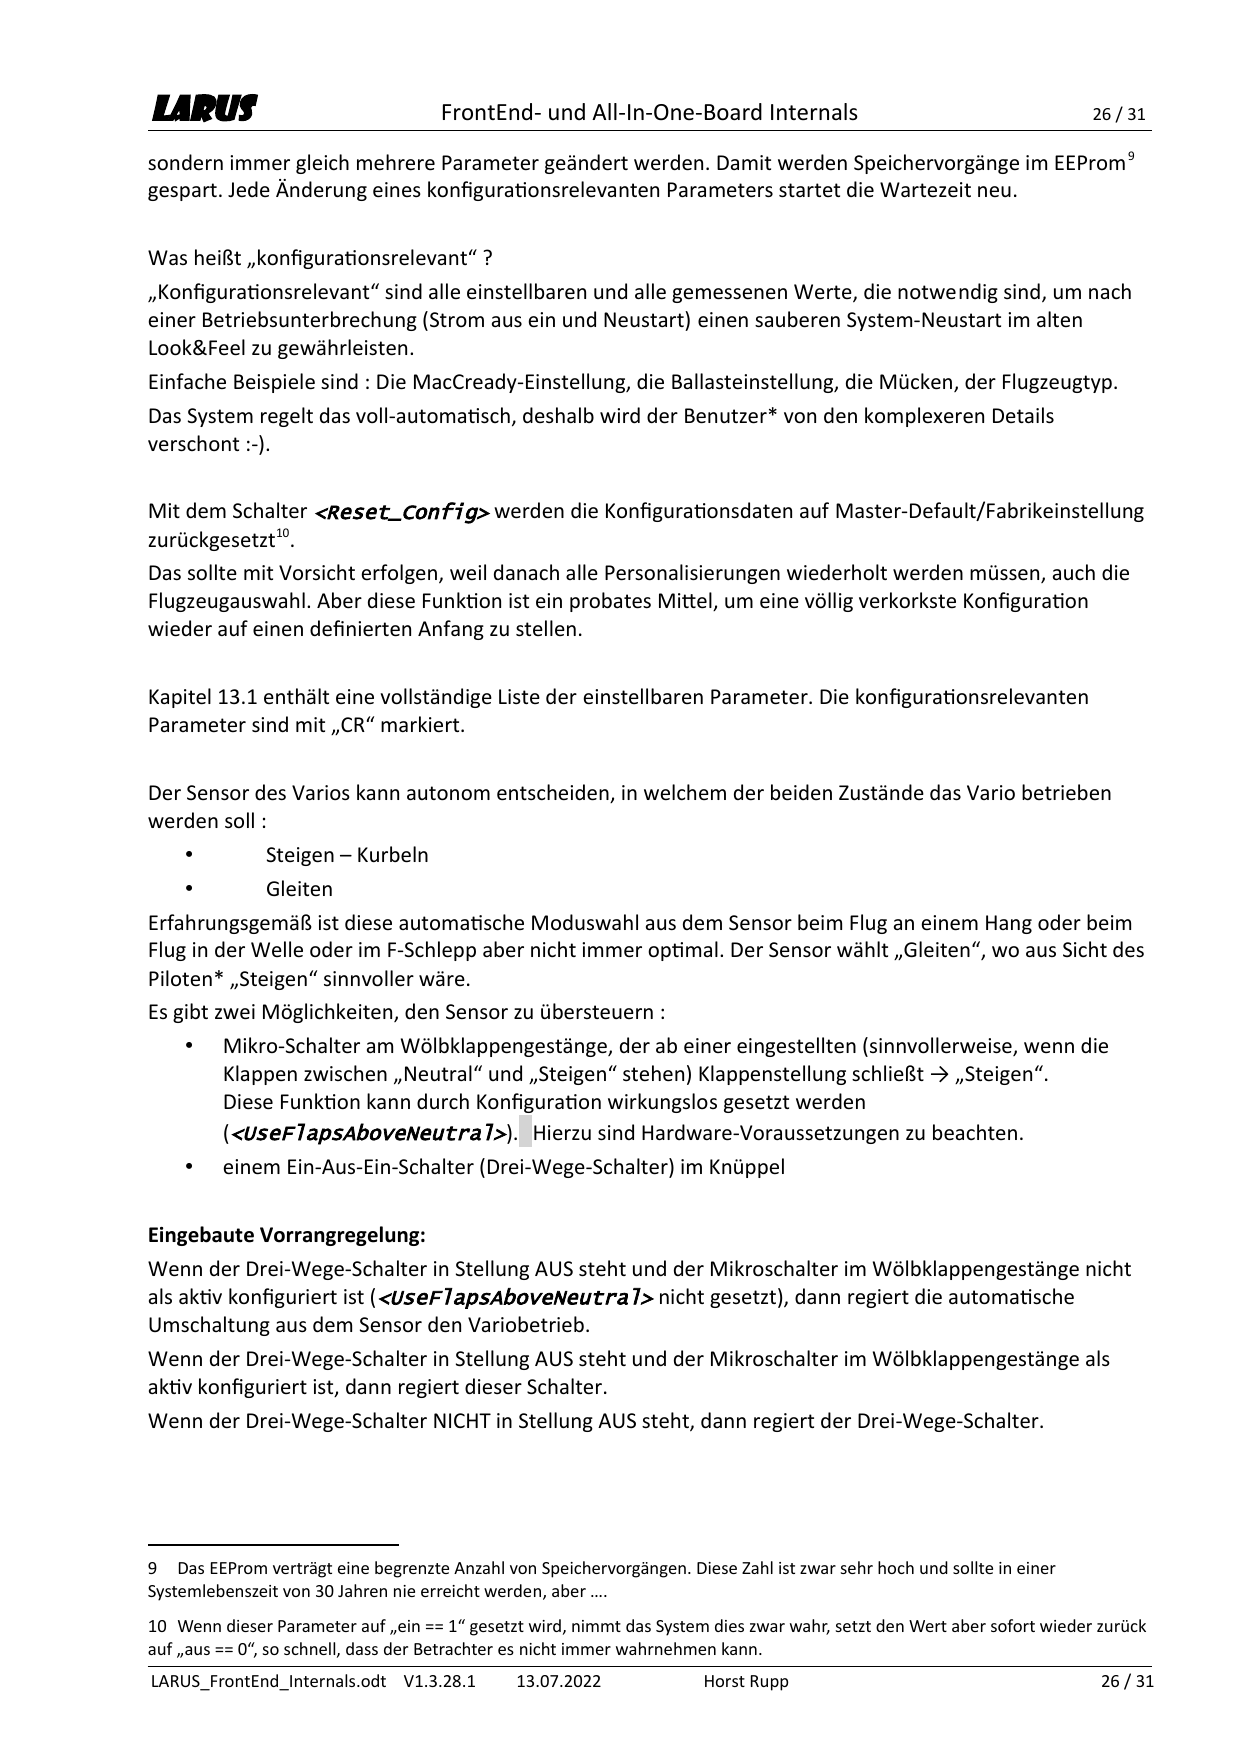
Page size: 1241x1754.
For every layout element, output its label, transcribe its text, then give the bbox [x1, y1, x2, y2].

text Es gibt zwei Möglichkeiten, den Sensor zu übersteuern : [148, 997, 1152, 1026]
text Kapitel 13.1 enthält eine vollständige Liste der einstellbaren Parameter. Die konfigurationsrelevanten Parameter sind mit „CR“ markiert. [148, 682, 1152, 738]
text Das sollte mit Vorsicht erfolgen, weil danach alle Personalisierungen wiederholt werden müssen, auch die Flugzeugauswahl. Aber diese Funktion ist ein probates Mittel, um eine völlig verkorkste Konfiguration wieder auf einen definierten Anfang zu stellen. [148, 558, 1152, 643]
list einem Ein-Aus-Ein-Schalter (Drei-Wege-Schalter) im Knüppel [185, 1152, 1152, 1181]
list Gleiten [185, 874, 1152, 902]
text Der Sensor des Varios kann autonom entscheiden, in welchem der beiden Zustände das Vario betrieben werden soll : [148, 778, 1152, 834]
text Wenn der Drei-Wege-Schalter in Stellung AUS steht und der Mikroschalter im Wölbklappengestänge als aktiv konfiguriert ist, dann regiert dieser Schalter. [148, 1344, 1152, 1400]
text Eingebaute Vorrangregelung: [148, 1220, 1152, 1248]
list Mikro-Schalter am Wölbklappengestänge, der ab einer eingestellten (sinnvollerweise, wenn die Klappen zwischen „Neutral“ und „Steigen“ stehen) Klappenstellung schließt → „Steigen“. Diese Funktion kann durch Konfiguration wirkungslos gesetzt werden (<UseFlapsAboveNeutral>). Hierzu sind Hardware-Voraussetzungen zu beachten. [185, 1031, 1152, 1147]
text Einfache Beispiele sind : Die MacCready-Einstellung, die Ballasteinstellung, die Mücken, der Flugzeugtyp. [148, 367, 1152, 395]
text Erfahrungsgemäß ist diese automatische Moduswahl aus dem Sensor beim Flug an einem Hang oder beim Flug in der Welle oder im F-Schlepp aber nicht immer optimal. Der Sensor wählt „Gleiten“, wo aus Sicht des Piloten* „Steigen“ sinnvoller wäre. [148, 908, 1152, 992]
text Wenn dieser Parameter auf „ein == 1“ gesetzt wird, nimmt das System dies zwar wahr, setzt den Wert aber sofort wieder zurück auf „aus == 0“, so schnell, dass der Betrachter es nicht immer wahrnehmen kann. [148, 1614, 1152, 1660]
text Mit dem Schalter <Reset_Config> werden die Konfigurationsdaten auf Master-Default/Fabrikeinstellung zurückgesetzt. [148, 497, 1152, 553]
text Was heißt „konfigurationsrelevant“ ? [148, 243, 1152, 271]
text sondern immer gleich mehrere Parameter geändert werden. Damit werden Speichervorgänge im EEProm gespart. Jede Änderung eines konfigurationsrelevanten Parameters startet die Wartezeit neu. [148, 148, 1152, 204]
text Das EEProm verträgt eine begrenzte Anzahl von Speichervorgängen. Diese Zahl ist zwar sehr hoch und sollte in einer Systemlebenszeit von 30 Jahren nie erreicht werden, aber …. [148, 1557, 1152, 1602]
text Wenn der Drei-Wege-Schalter in Stellung AUS steht und der Mikroschalter im Wölbklappengestänge nicht als aktiv konfiguriert ist (<UseFlapsAboveNeutral> nicht gesetzt), dann regiert die automatische Umschaltung aus dem Sensor den Variobetrieb. [148, 1254, 1152, 1338]
list Steigen – Kurbeln [185, 840, 1152, 868]
text Das System regelt das voll-automatisch, deshalb wird der Benutzer* von den komplexeren Details verschont :-). [148, 401, 1152, 457]
text „Konfigurationsrelevant“ sind alle einstellbaren und alle gemessenen Werte, die notwendig sind, um nach einer Betriebsunterbrechung (Strom aus ein und Neustart) einen sauberen System-Neustart im alten Look&Feel zu gewährleisten. [148, 277, 1152, 361]
text Wenn der Drei-Wege-Schalter NICHT in Stellung AUS steht, dann regiert der Drei-Wege-Schalter. [148, 1406, 1152, 1434]
